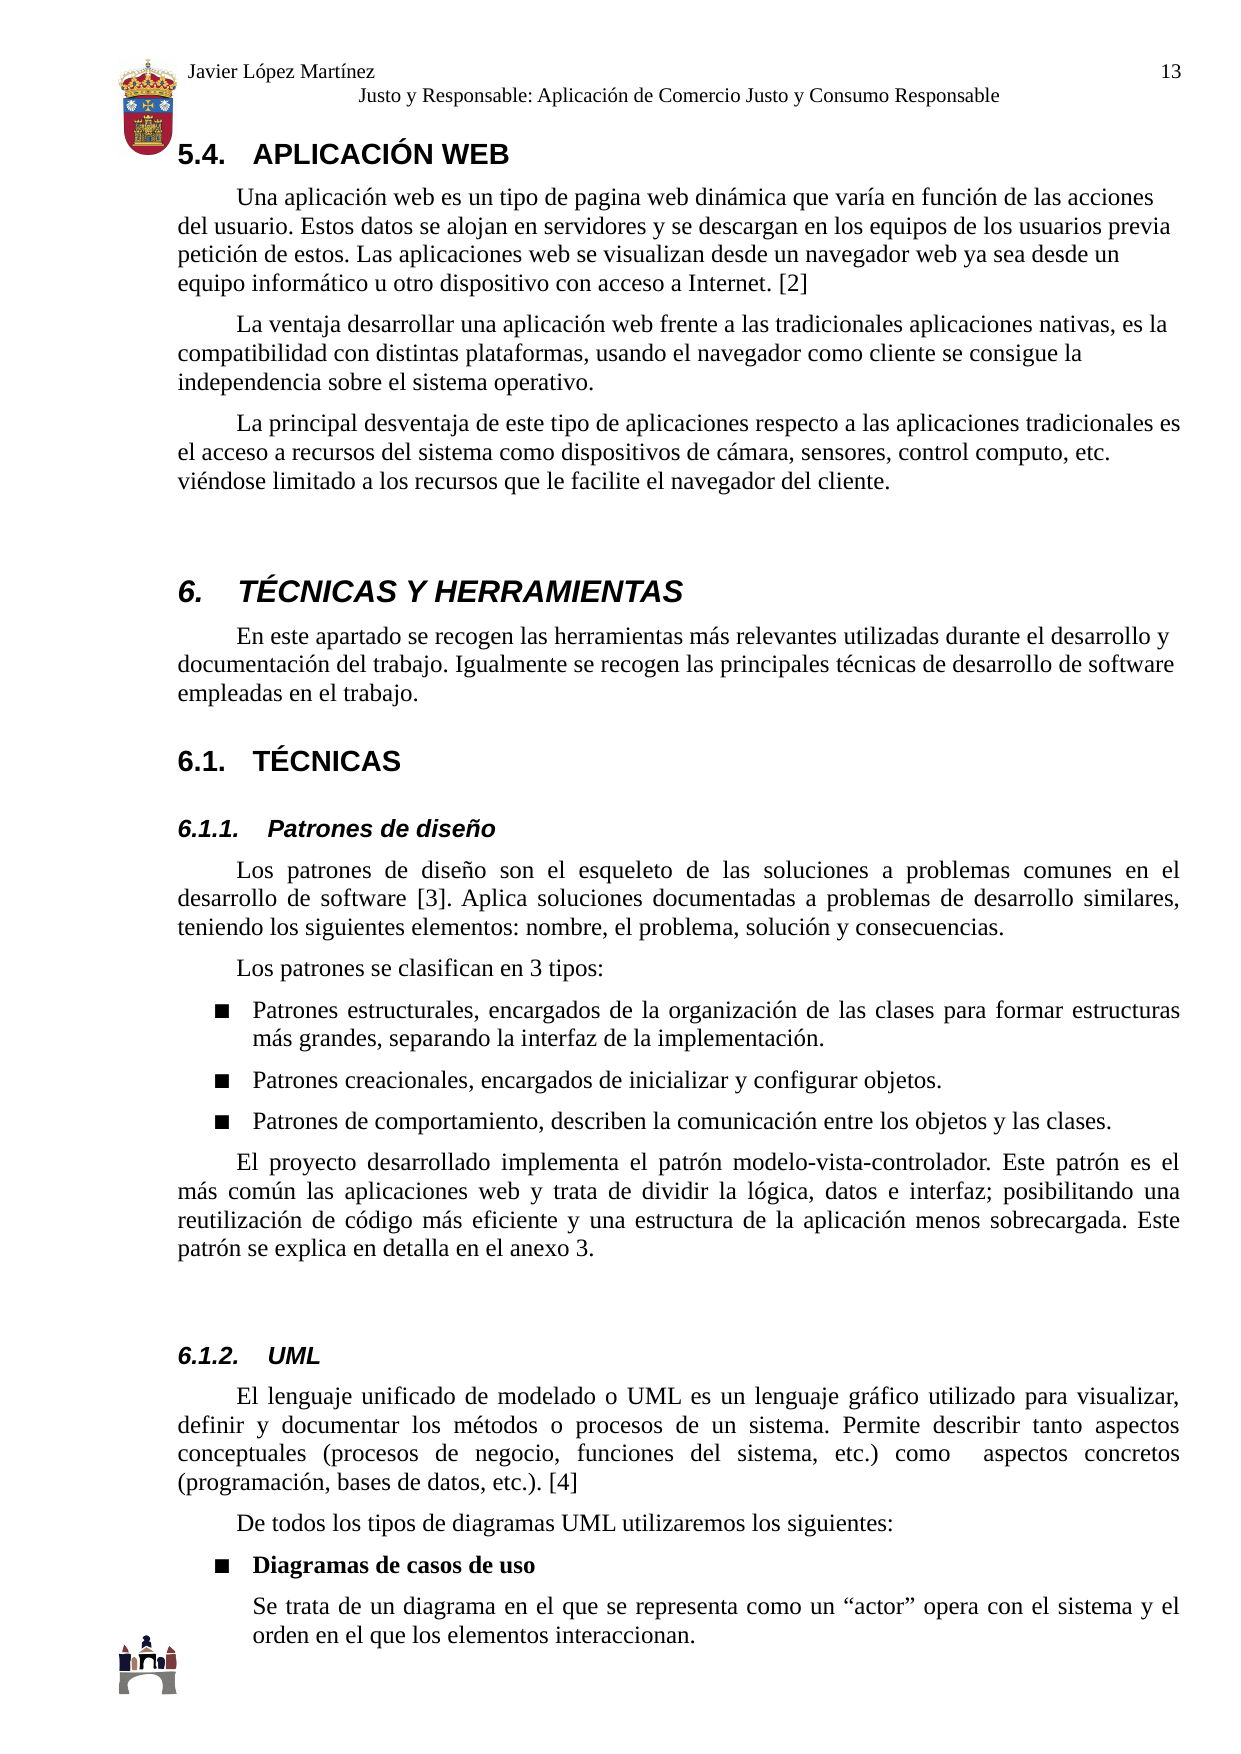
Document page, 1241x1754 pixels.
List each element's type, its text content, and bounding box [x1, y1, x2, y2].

list Patrones creacionales, encargados de inicializar y configurar objetos. [215, 1065, 1181, 1093]
picture [118, 1634, 178, 1695]
list Patrones de comportamiento, describen la comunicación entre los objetos y las clases. [215, 1106, 1181, 1135]
text Los patrones de diseño son el esqueleto de las soluciones a problemas comunes en el desarrollo de software [3]. Aplica soluciones documentadas a problemas de desarrollo similares, teniendo los siguientes elementos: nombre, el problema, solución y consecuencias. [177, 855, 1181, 941]
text En este apartado se recogen las herramientas más relevantes utilizadas durante el desarrollo y documentación del trabajo. Igualmente se recogen las principales técnicas de desarrollo de software empleadas en el trabajo. [177, 621, 1181, 707]
text El lenguaje unificado de modelado o UML es un lenguaje gráfico utilizado para visualizar, definir y documentar los métodos o procesos de un sistema. Permite describir tanto aspectos conceptuales (procesos de negocio, funciones del sistema, etc.) como aspectos concretos (programación, bases de datos, etc.). [4] [177, 1381, 1181, 1496]
text Los patrones se clasifican en 3 tipos: [177, 953, 1181, 982]
text La principal desventaja de este tipo de aplicaciones respecto a las aplicaciones tradicionales es el acceso a recursos del sistema como dispositivos de cámara, sensores, control computo, etc. viéndose limitado a los recursos que le facilite el navegador del cliente. [177, 408, 1181, 494]
text El proyecto desarrollado implementa el patrón modelo-vista-controlador. Este patrón es el más común las aplicaciones web y trata de dividir la lógica, datos e interfaz; posibilitando una reutilización de código más eficiente y una estructura de la aplicación menos sobrecargada. Este patrón se explica en detalla en el anexo 3. [177, 1147, 1181, 1262]
list Diagramas de casos de uso [215, 1550, 1181, 1578]
list Se trata de un diagrama en el que se representa como un “actor” opera con el sistema y el orden en el que los elementos interaccionan. [215, 1591, 1181, 1648]
text La ventaja desarrollar una aplicación web frente a las tradicionales aplicaciones nativas, es la compatibilidad con distintas plataformas, usando el navegador como cliente se consigue la independencia sobre el sistema operativo. [177, 309, 1181, 396]
picture [118, 59, 178, 155]
subtitle APLICACIÓN WEB [177, 137, 1181, 170]
subtitle Patrones de diseño [177, 814, 1181, 843]
subtitle TÉCNICAS Y HERRAMIENTAS [177, 573, 1181, 609]
list Patrones estructurales, encargados de la organización de las clases para formar estructuras más grandes, separando la interfaz de la implementación. [215, 995, 1181, 1052]
text Una aplicación web es un tipo de pagina web dinámica que varía en función de las acciones del usuario. Estos datos se alojan en servidores y se descargan en los equipos de los usuarios previa petición de estos. Las aplicaciones web se visualizan desde un navegador web ya sea desde un equipo informático u otro dispositivo con acceso a Internet. [2] [177, 182, 1181, 297]
text De todos los tipos de diagramas UML utilizaremos los siguientes: [177, 1508, 1181, 1537]
subtitle TÉCNICAS [177, 744, 1181, 778]
subtitle UML [177, 1341, 1181, 1369]
